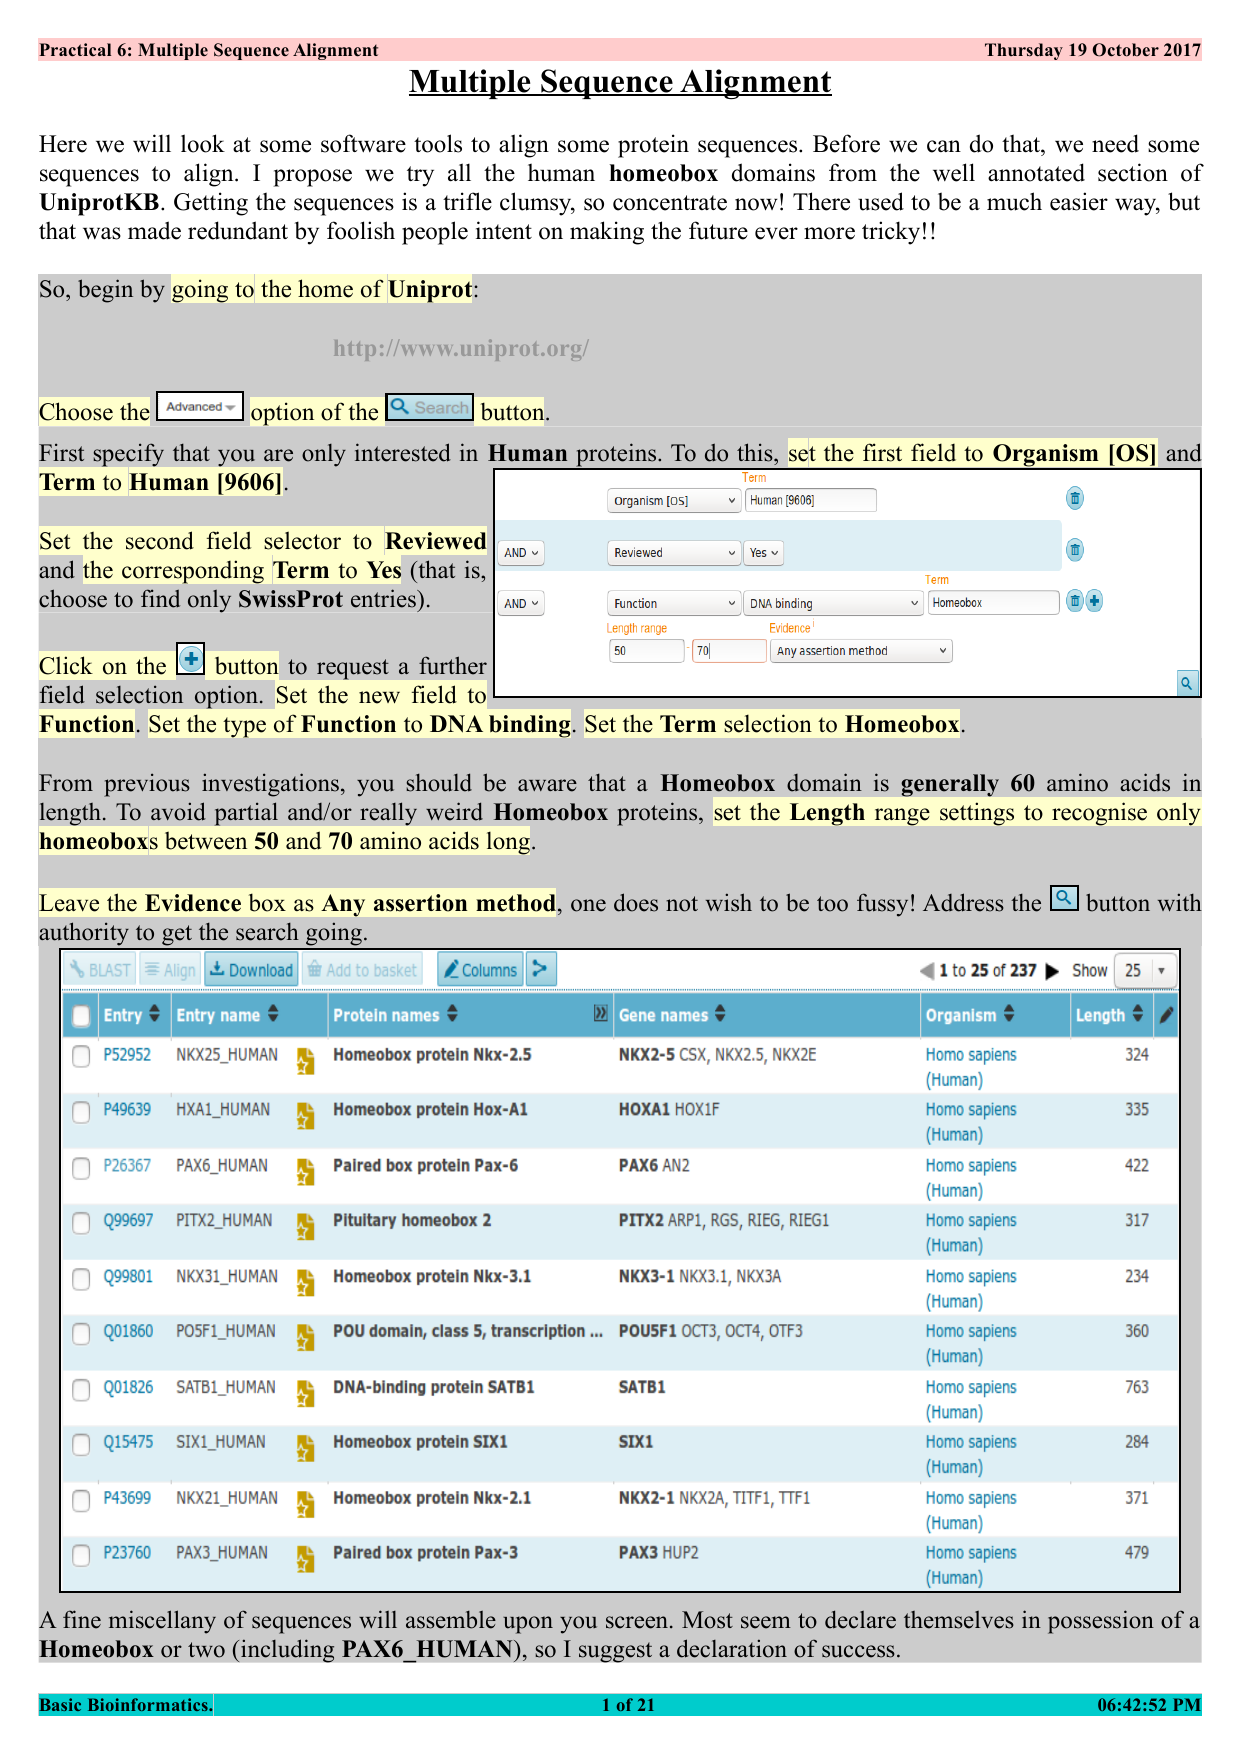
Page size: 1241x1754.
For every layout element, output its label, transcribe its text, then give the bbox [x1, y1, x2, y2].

text So, begin by going to the home of Uniprot: [38, 274, 1202, 303]
picture [158, 393, 242, 419]
text Leave the Evidence box as Any assertion method, one does not wish to be too fussy! Address the button with authority to get the search going. [38, 884, 1202, 946]
text http://www.uniprot.org/ [38, 333, 1202, 362]
text Here we will look at some software tools to align some protein sequences. Before we can do that, we need some sequences to align. I propose we try all the human homeobox domains from the well annotated section of UniprotKB. Getting the sequences is a trifle clumsy, so concentrate now! There used to be a much easier way, but that was made redundant by foolish people intent on making the future ever more tricky!! [38, 128, 1202, 245]
picture [1052, 887, 1077, 909]
picture [388, 395, 472, 419]
text Choose theoption of the button. [38, 391, 1202, 426]
picture [178, 644, 203, 673]
text Set the second field selector to Reviewed and the corresponding Term to Yes (that is, choose to find only SwissProt entries). [38, 526, 493, 613]
text First specify that you are only interested in Human proteins. To do this, set the first field to Organism [OS] and Term to Human [9606]. [38, 438, 1202, 496]
text From previous investigations, you should be aware that a Homeobox domain is generally 60 amino acids in length. To avoid partial and/or really weird Homeobox proteins, set the Length range settings to recognise only homeoboxs between 50 and 70 amino acids long. [38, 768, 1202, 855]
text Click on the button to request a further field selection option. Set the new field to Function. Set the type of Function to DNA binding. Set the Term selection to Homeobox. [38, 642, 1202, 738]
text Multiple Sequence Alignment [38, 61, 1202, 99]
picture [61, 950, 1179, 1591]
picture [495, 470, 1200, 696]
text A fine miscellany of sequences will assemble upon you screen. Most seem to declare themselves in possession of a Homeobox or two (including PAX6_HUMAN), so I suggest a declaration of success. [38, 981, 1202, 1663]
